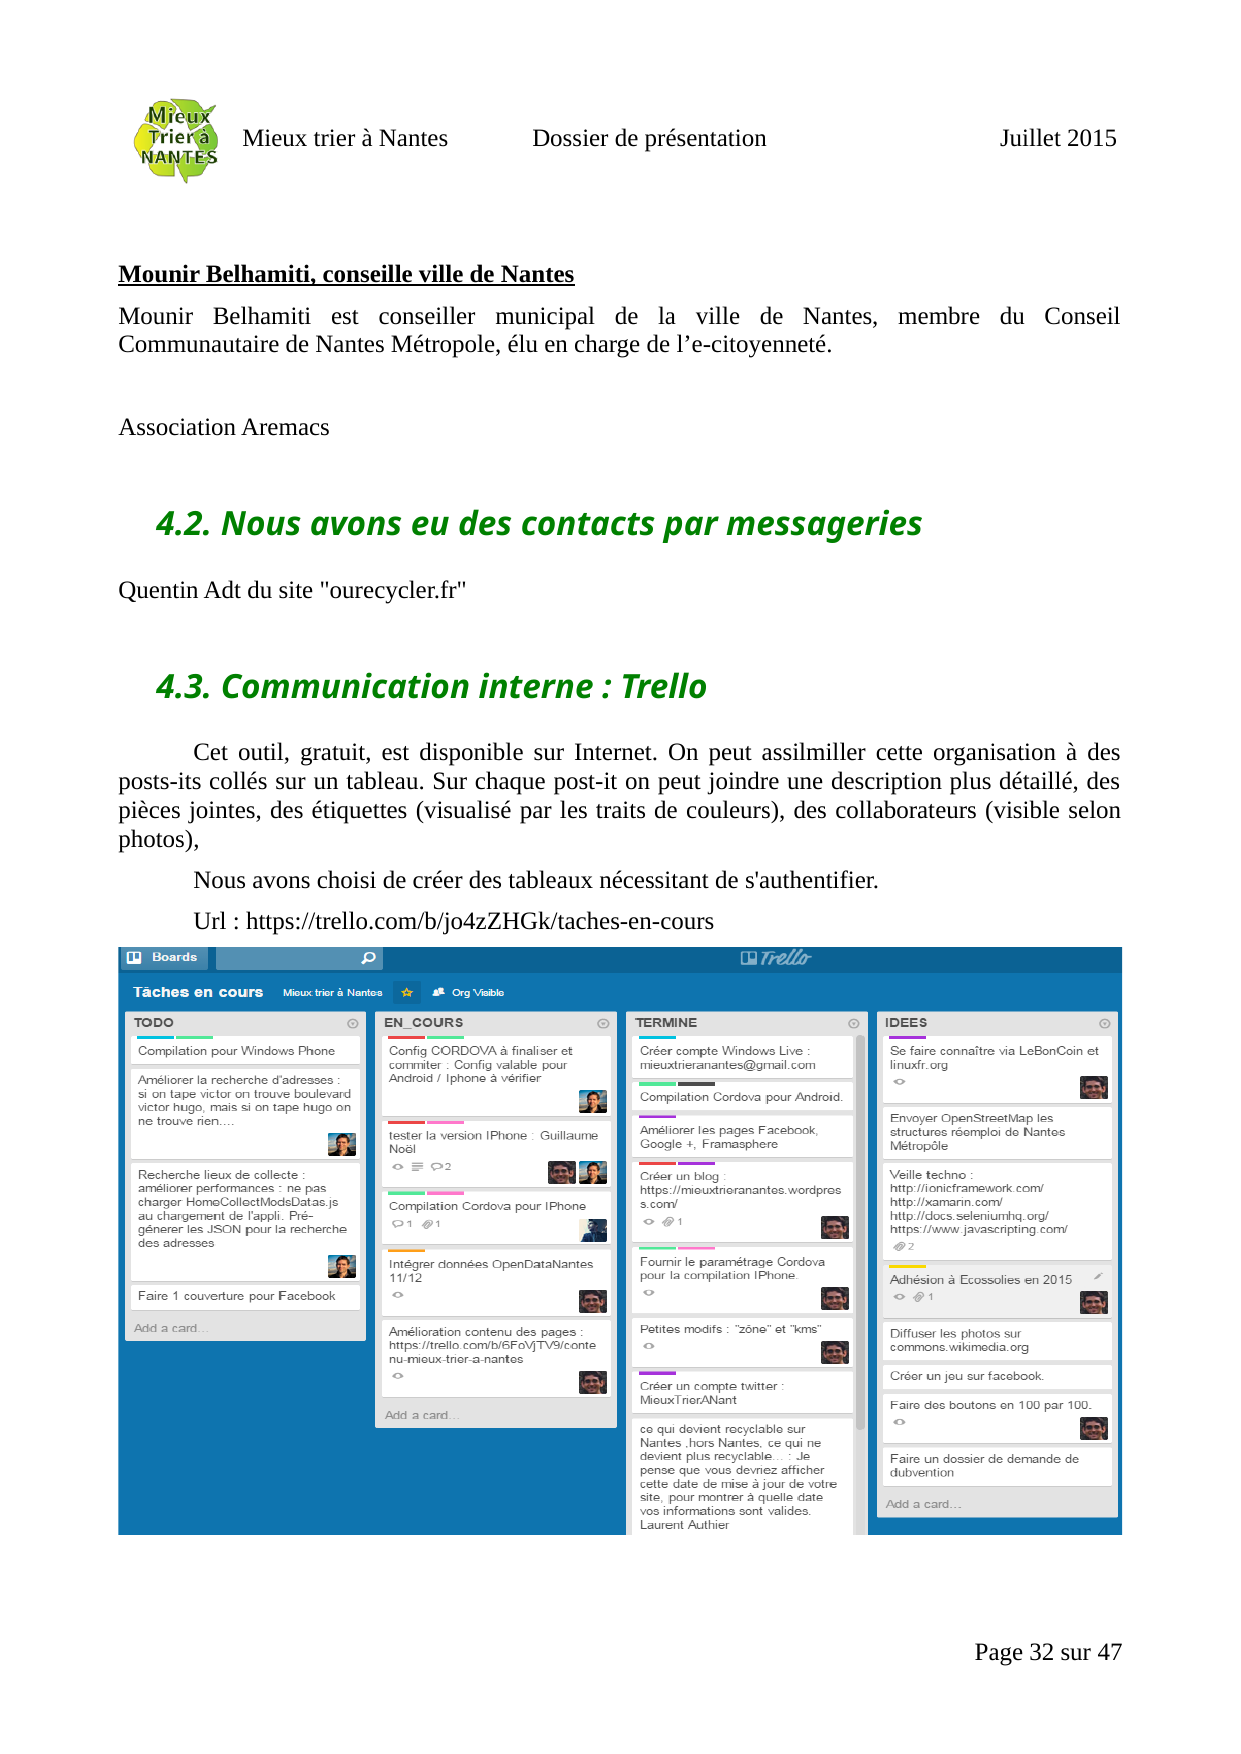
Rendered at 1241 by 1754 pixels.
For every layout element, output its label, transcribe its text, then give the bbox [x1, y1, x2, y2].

subtitle Communication interne : Trello [148, 662, 1122, 708]
text Association Aremacs [118, 412, 1122, 441]
text Url : https://trello.com/b/jo4zZHGk/taches-en-cours [118, 906, 1122, 935]
subtitle Nous avons eu des contacts par messageries [148, 500, 1122, 545]
text Cet outil, gratuit, est disponible sur Internet. On peut assilmiller cette organisation à des posts-its collés sur un tableau. Sur chaque post-it on peut joindre une description plus détaillé, des pièces jointes, des étiquettes (visualisé par les traits de couleurs), des collaborateurs (visible selon photos), [118, 737, 1122, 852]
picture [131, 95, 221, 185]
picture [118, 947, 1123, 1535]
text Mounir Belhamiti, conseille ville de Nantes [118, 259, 1122, 288]
text Nous avons choisi de créer des tableaux nécessitant de s'authentifier. [118, 865, 1122, 894]
text Mounir Belhamiti est conseiller municipal de la ville de Nantes, membre du Conseil Communautaire de Nantes Métropole, élu en charge de l’e-citoyenneté. [118, 301, 1122, 358]
text Quentin Adt du site "ourecycler.fr" [118, 575, 1122, 603]
